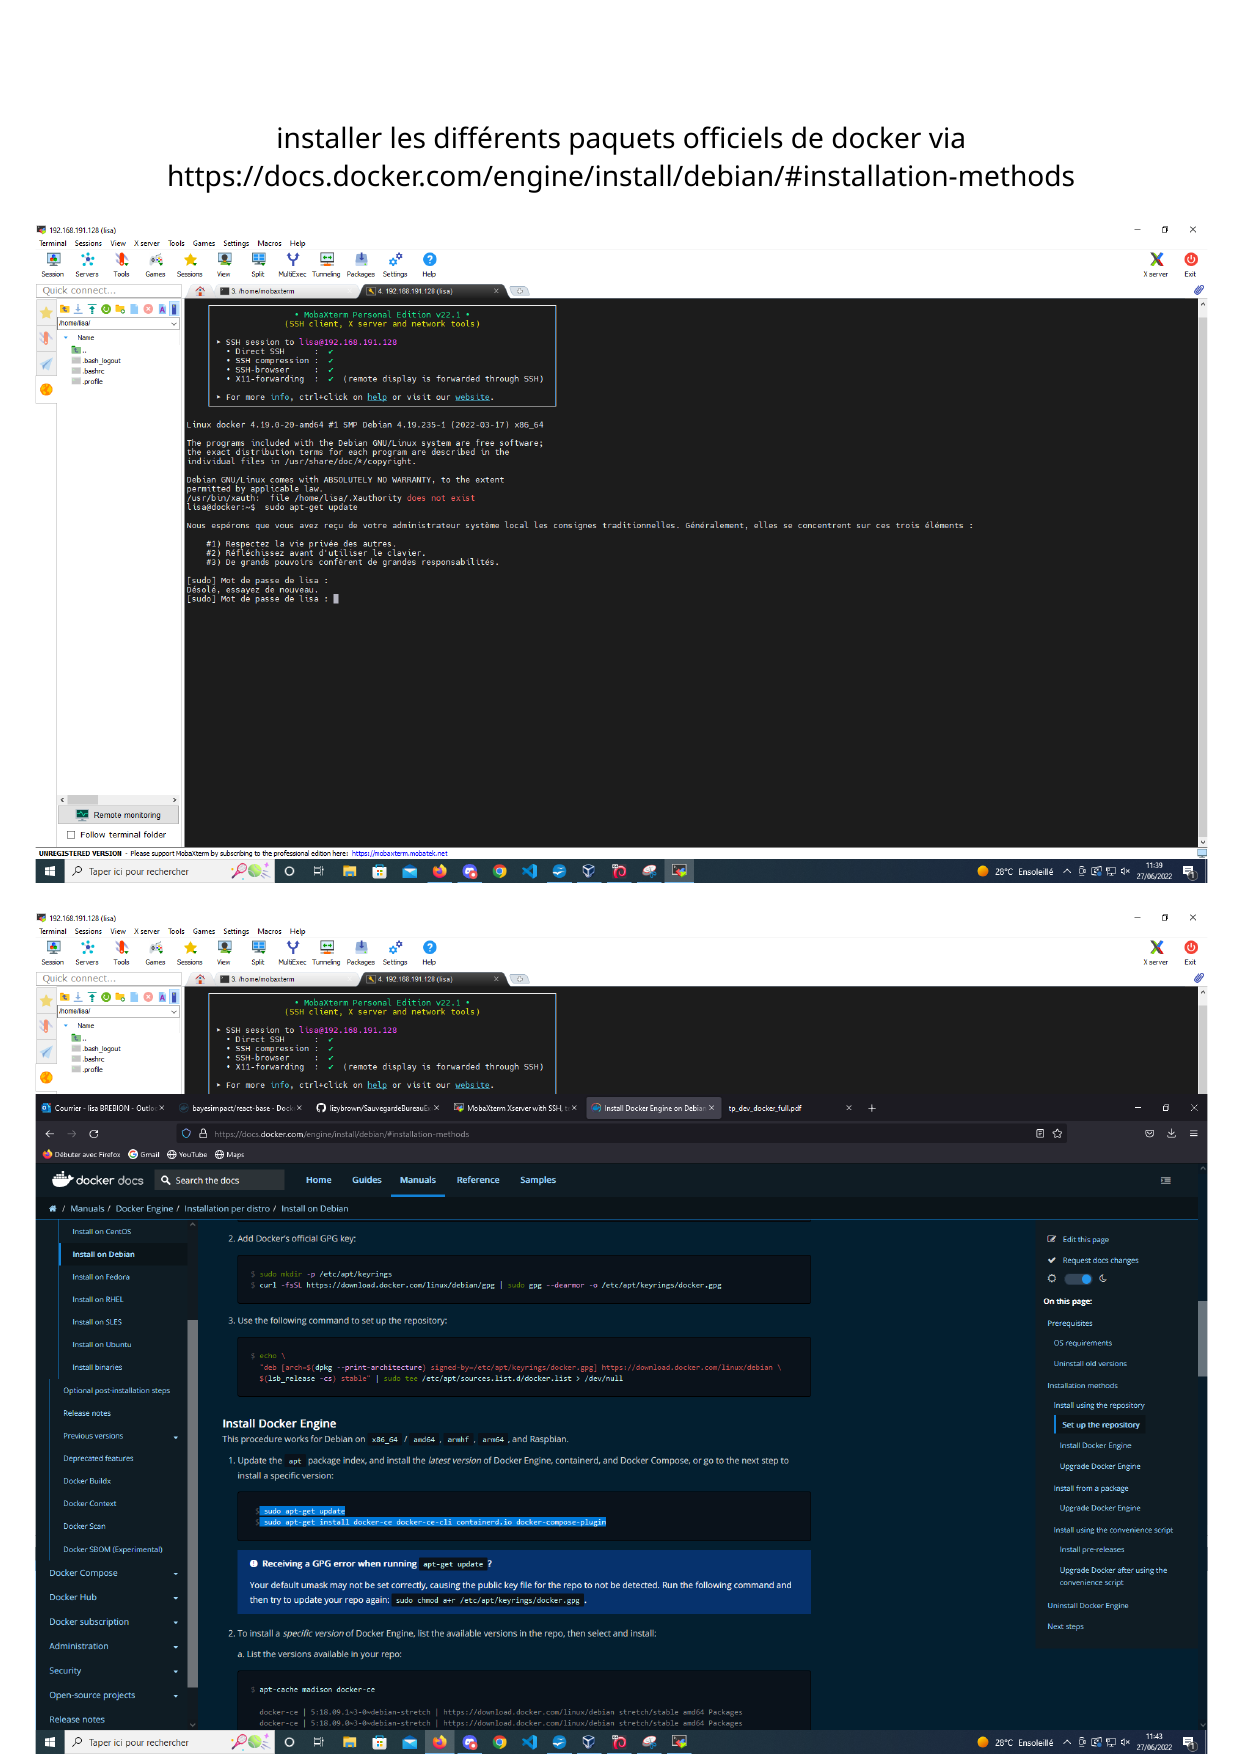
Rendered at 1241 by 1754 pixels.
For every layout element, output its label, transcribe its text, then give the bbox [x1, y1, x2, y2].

text installer les différents paquets officiels de docker via https://docs.docker.com/engine/install/debian/#installation-methods [36, 118, 1207, 195]
picture [35, 223, 1208, 883]
picture [35, 911, 1208, 1754]
